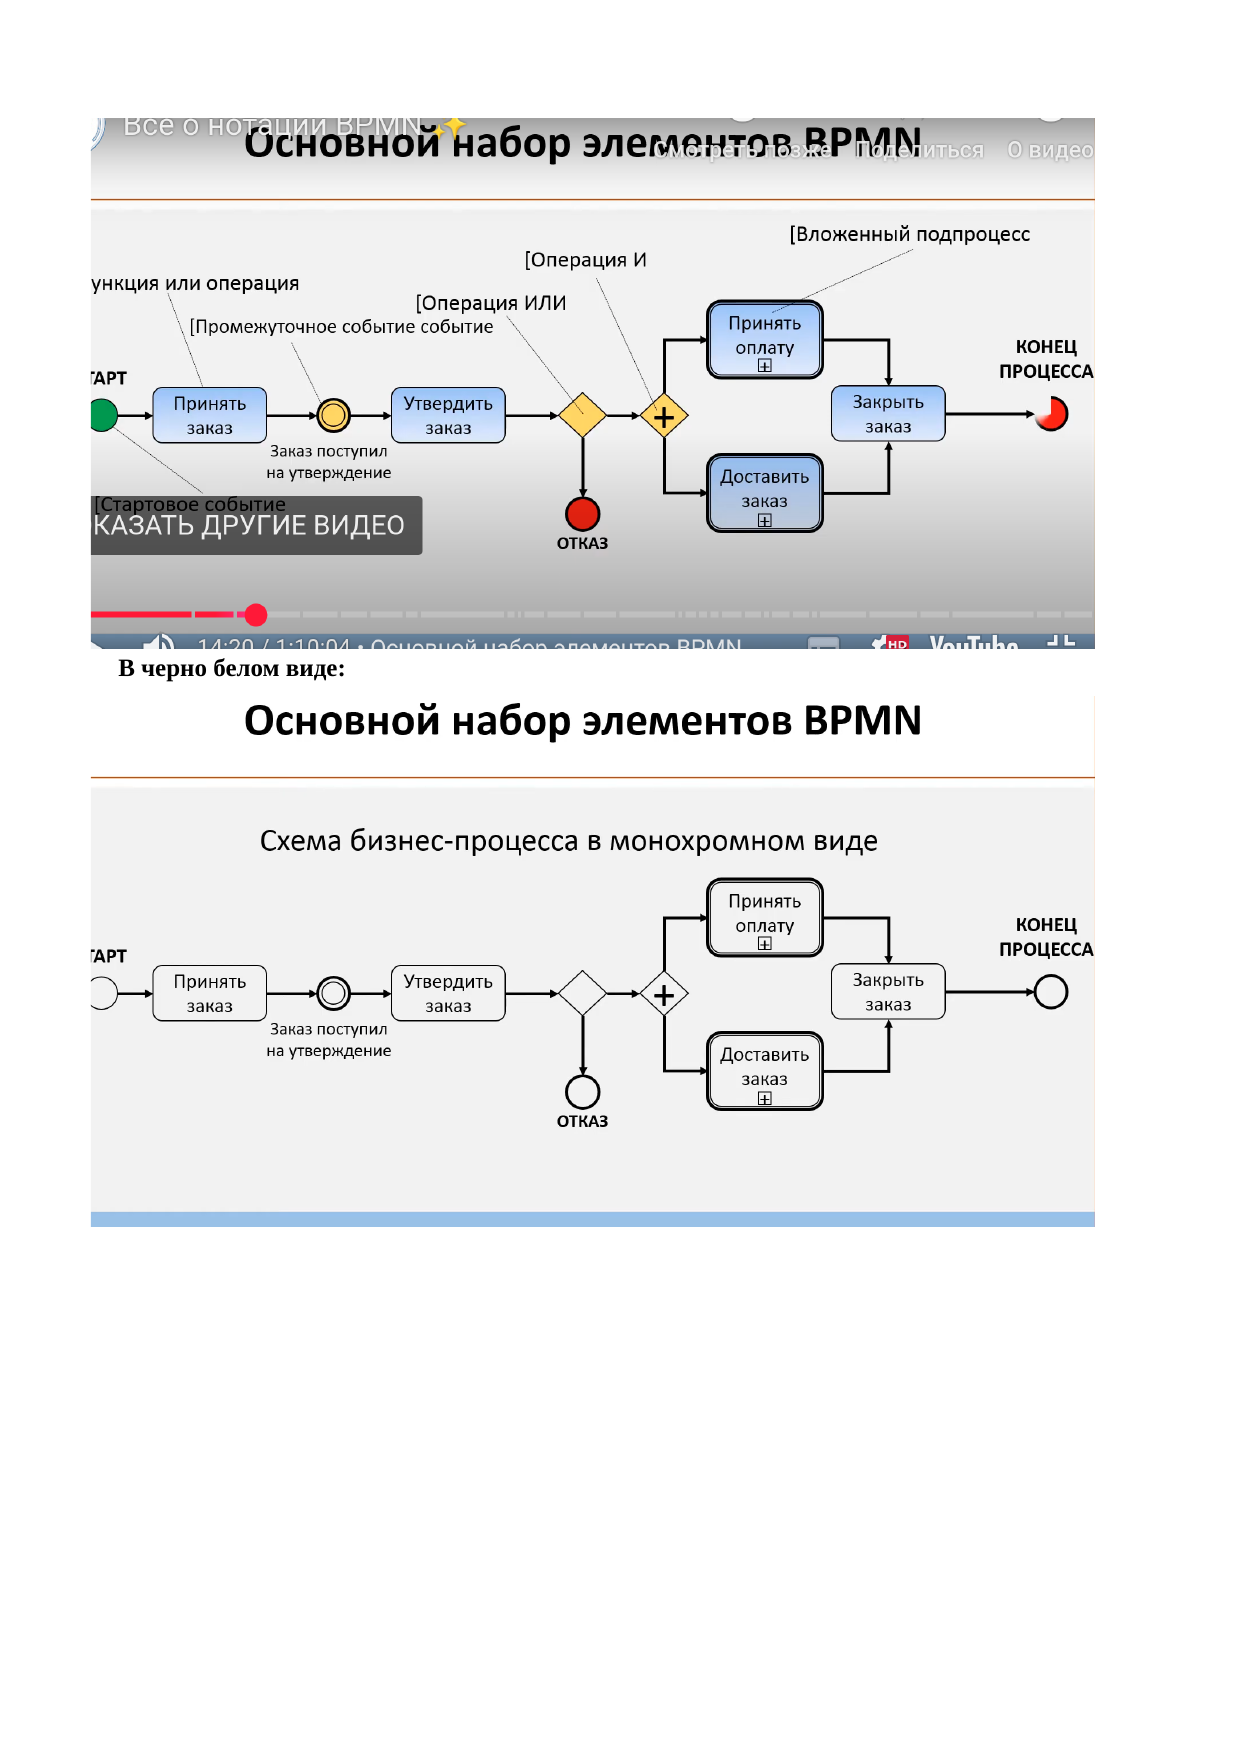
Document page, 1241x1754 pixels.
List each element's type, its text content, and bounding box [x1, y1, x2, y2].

picture [90, 696, 1095, 1227]
picture [90, 118, 1095, 649]
text В черно белом виде: [118, 118, 1122, 682]
